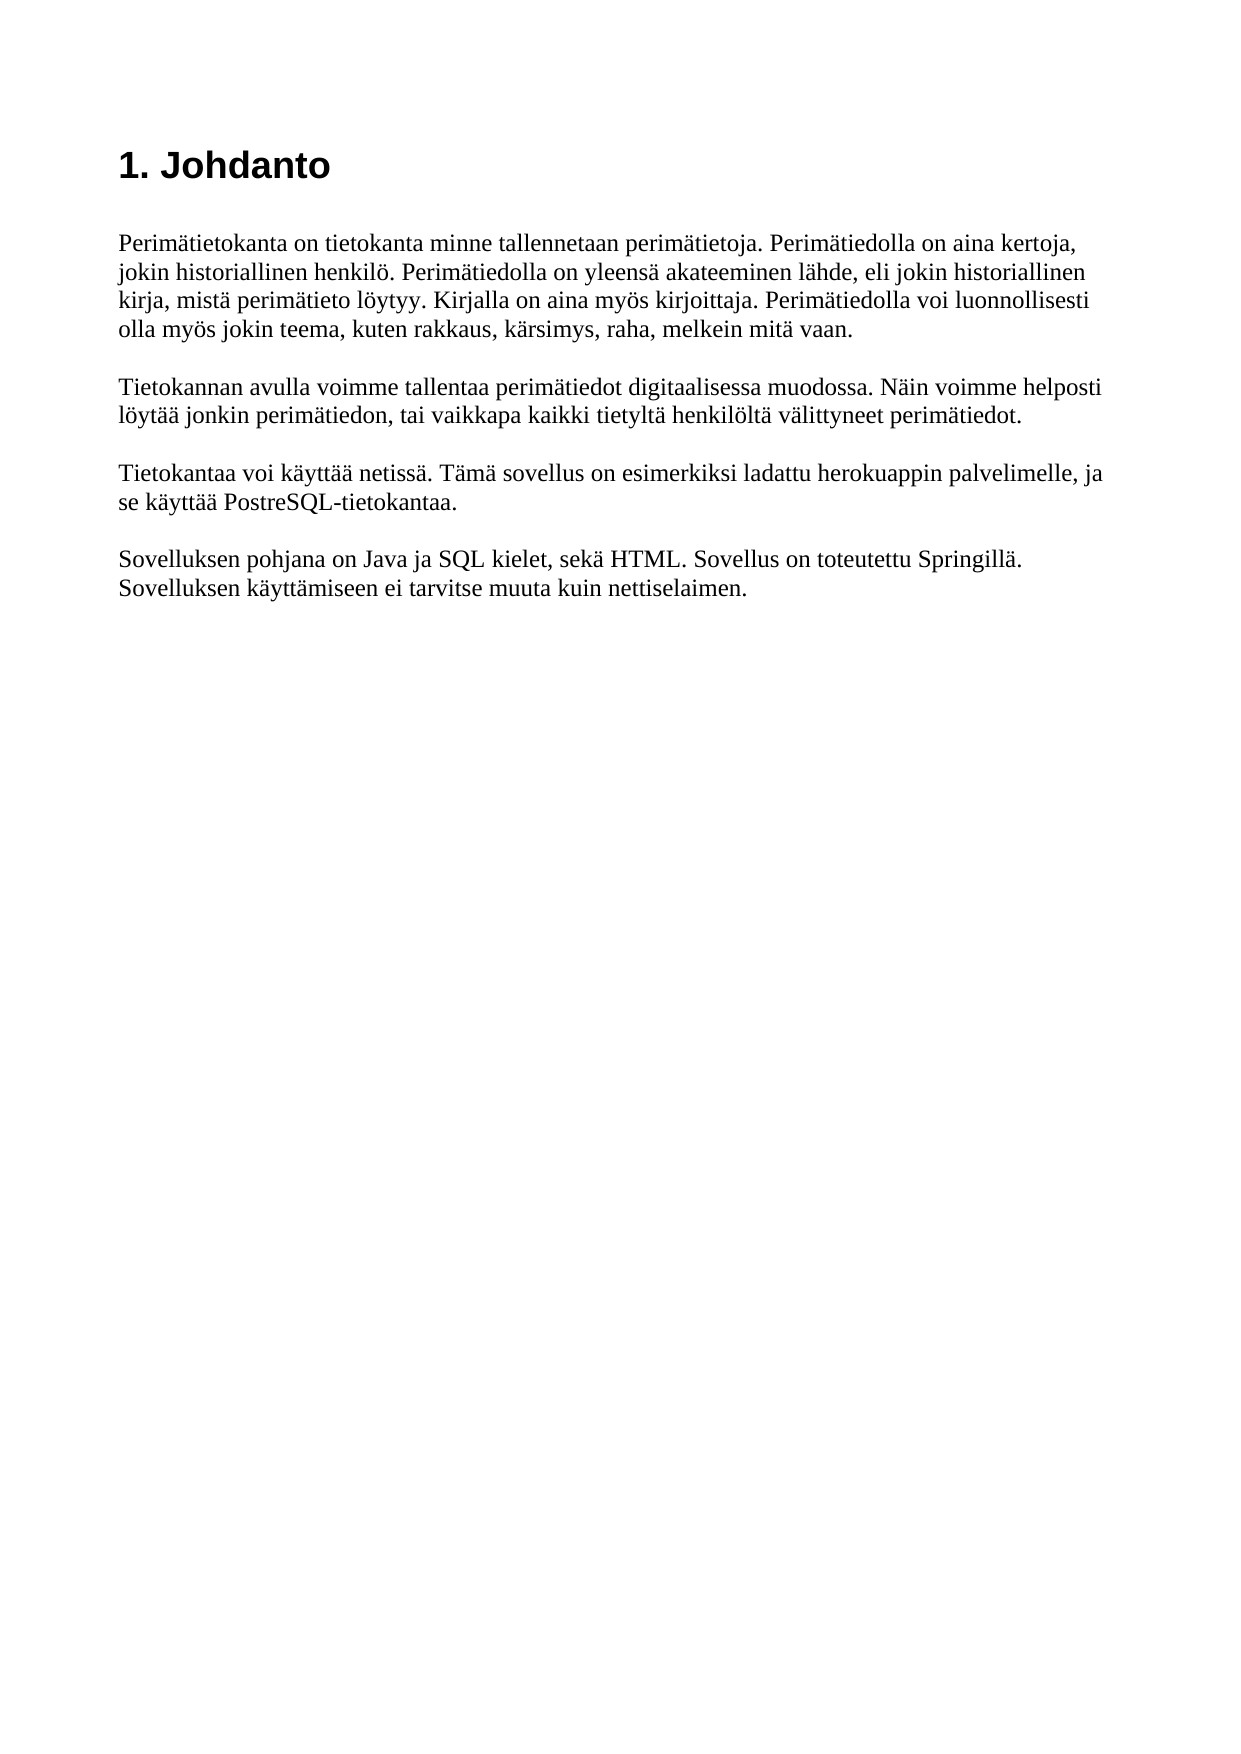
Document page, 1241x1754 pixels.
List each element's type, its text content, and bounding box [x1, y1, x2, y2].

text Sovelluksen pohjana on Java ja SQL kielet, sekä HTML. Sovellus on toteutettu Springillä. Sovelluksen käyttämiseen ei tarvitse muuta kuin nettiselaimen. [118, 544, 1122, 602]
text Tietokantaa voi käyttää netissä. Tämä sovellus on esimerkiksi ladattu herokuappin palvelimelle, ja se käyttää PostreSQL-tietokantaa. [118, 458, 1122, 516]
text Tietokannan avulla voimme tallentaa perimätiedot digitaalisessa muodossa. Näin voimme helposti löytää jonkin perimätiedon, tai vaikkapa kaikki tietyltä henkilöltä välittyneet perimätiedot. [118, 372, 1122, 429]
text Perimätietokanta on tietokanta minne tallennetaan perimätietoja. Perimätiedolla on aina kertoja, jokin historiallinen henkilö. Perimätiedolla on yleensä akateeminen lähde, eli jokin historiallinen kirja, mistä perimätieto löytyy. Kirjalla on aina myös kirjoittaja. Perimätiedolla voi luonnollisesti olla myös jokin teema, kuten rakkaus, kärsimys, raha, melkein mitä vaan. [118, 228, 1122, 343]
subtitle 1. Johdanto [118, 143, 1122, 187]
